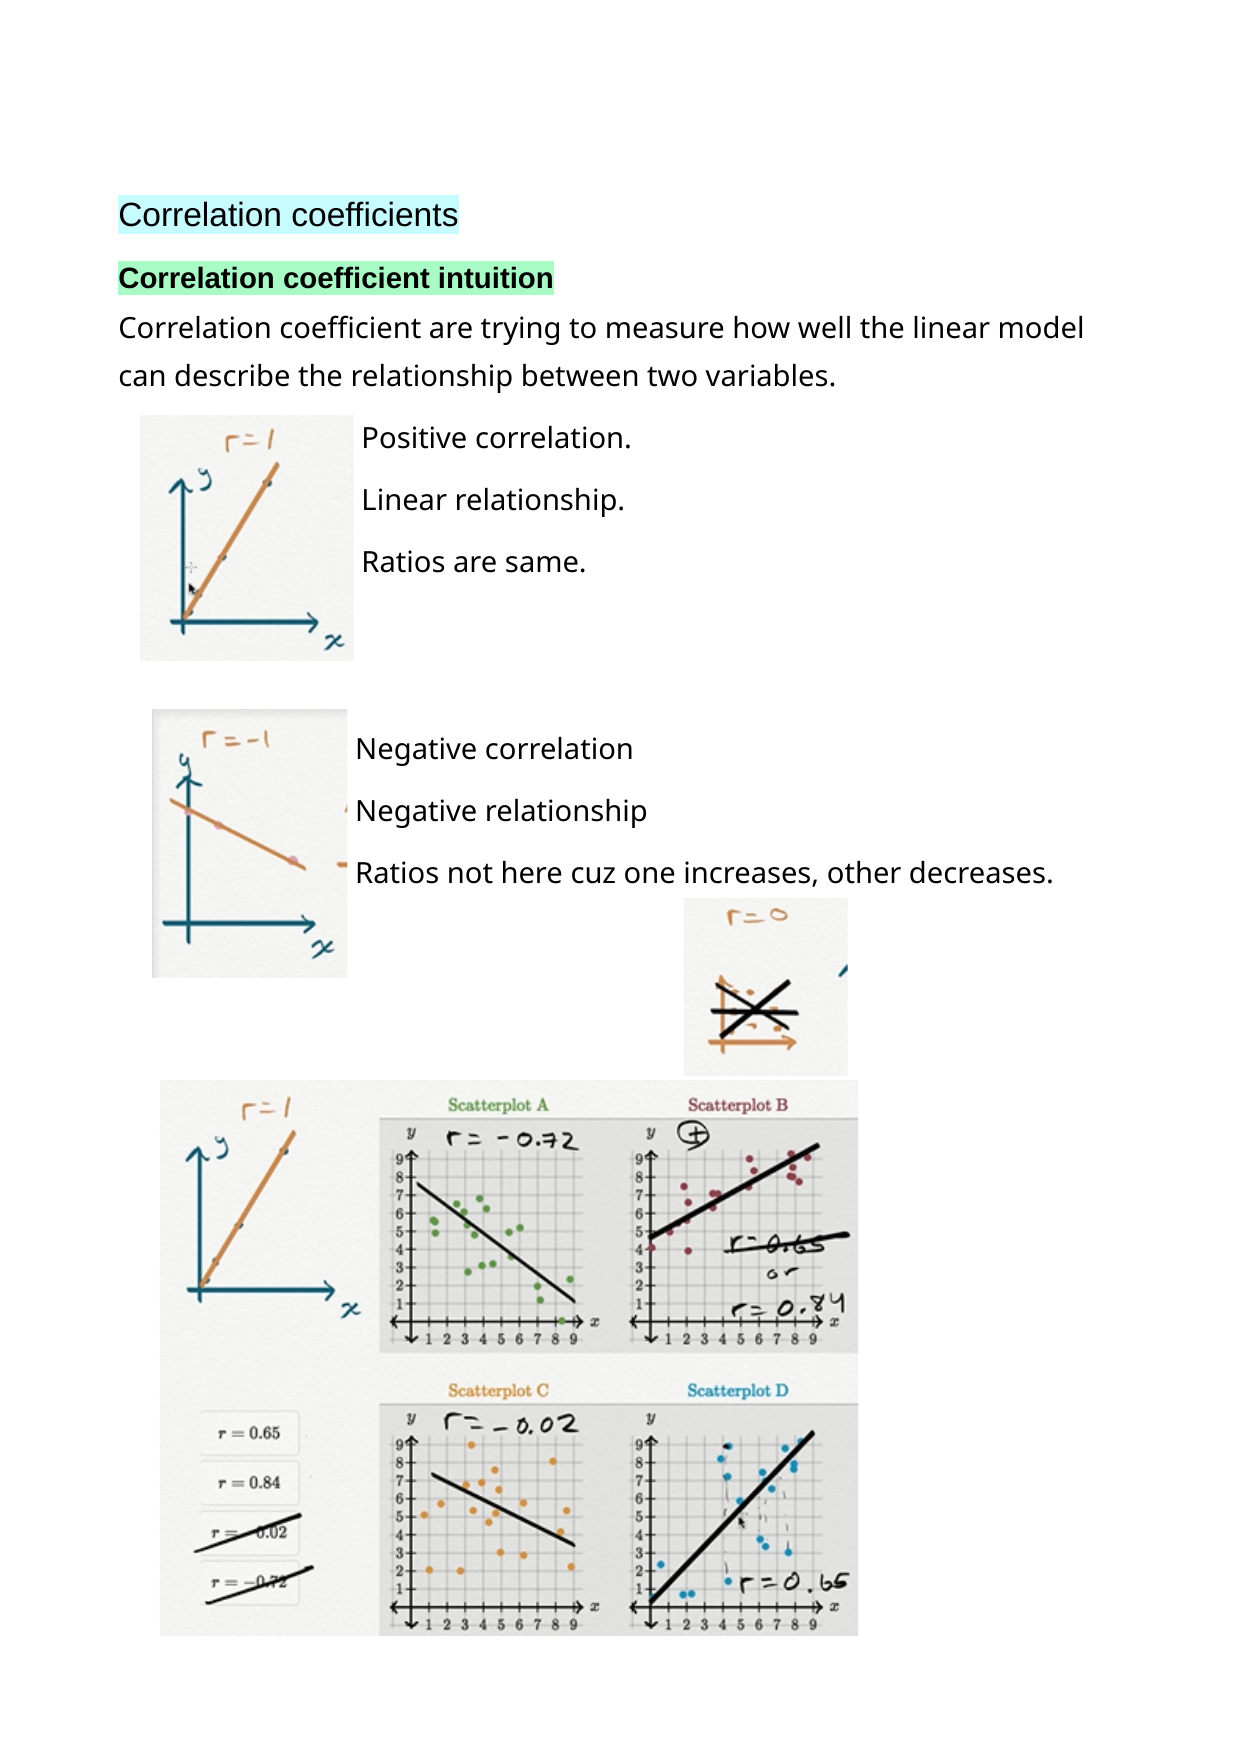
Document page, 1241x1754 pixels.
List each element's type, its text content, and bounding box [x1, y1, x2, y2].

text Ratios are same. [354, 541, 1122, 581]
text Negative relationship [348, 790, 1122, 830]
text Negative correlation [348, 728, 1122, 768]
picture [683, 898, 848, 1076]
subtitle Correlation coefficient intuition [554, 261, 1122, 295]
text Correlation coefficient are trying to measure how well the linear model can describe the relationship between two variables. [118, 307, 1122, 394]
text [118, 728, 152, 768]
text [118, 479, 139, 519]
picture [139, 415, 354, 661]
picture [159, 1080, 859, 1636]
text [118, 541, 139, 581]
subtitle Correlation coefficients [459, 195, 1122, 234]
picture [152, 709, 348, 978]
text [118, 790, 152, 830]
text Positive correlation. [354, 417, 1122, 457]
text Linear relationship. [354, 479, 1122, 519]
text [118, 417, 139, 457]
text Ratios not here cuz one increases, other decreases. [348, 852, 1122, 892]
text [118, 852, 152, 892]
